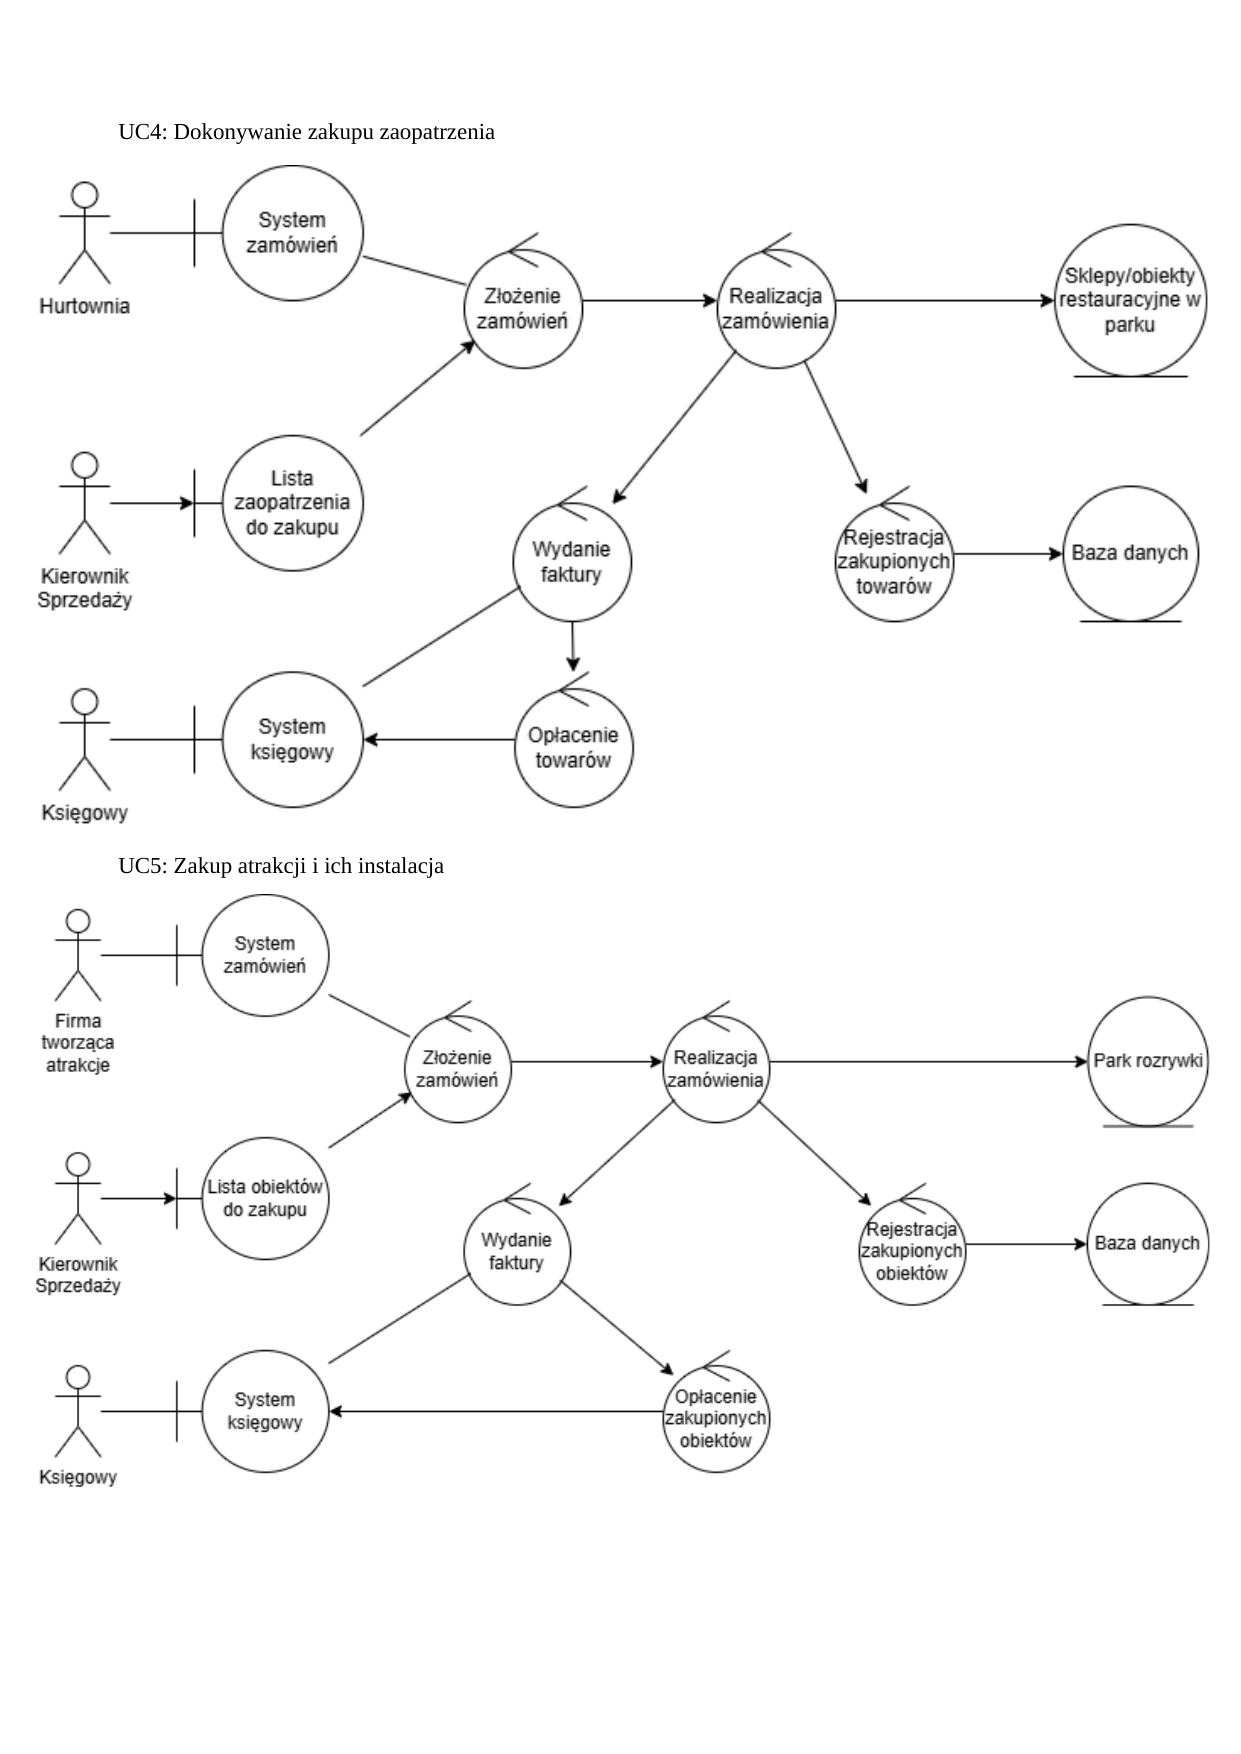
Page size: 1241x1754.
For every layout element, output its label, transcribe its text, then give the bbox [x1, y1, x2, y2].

text UC4: Dokonywanie zakupu zaopatrzenia [118, 118, 1122, 144]
picture [37, 165, 1208, 827]
picture [35, 894, 1210, 1490]
text UC5: Zakup atrakcji i ich instalacja [118, 853, 1122, 879]
